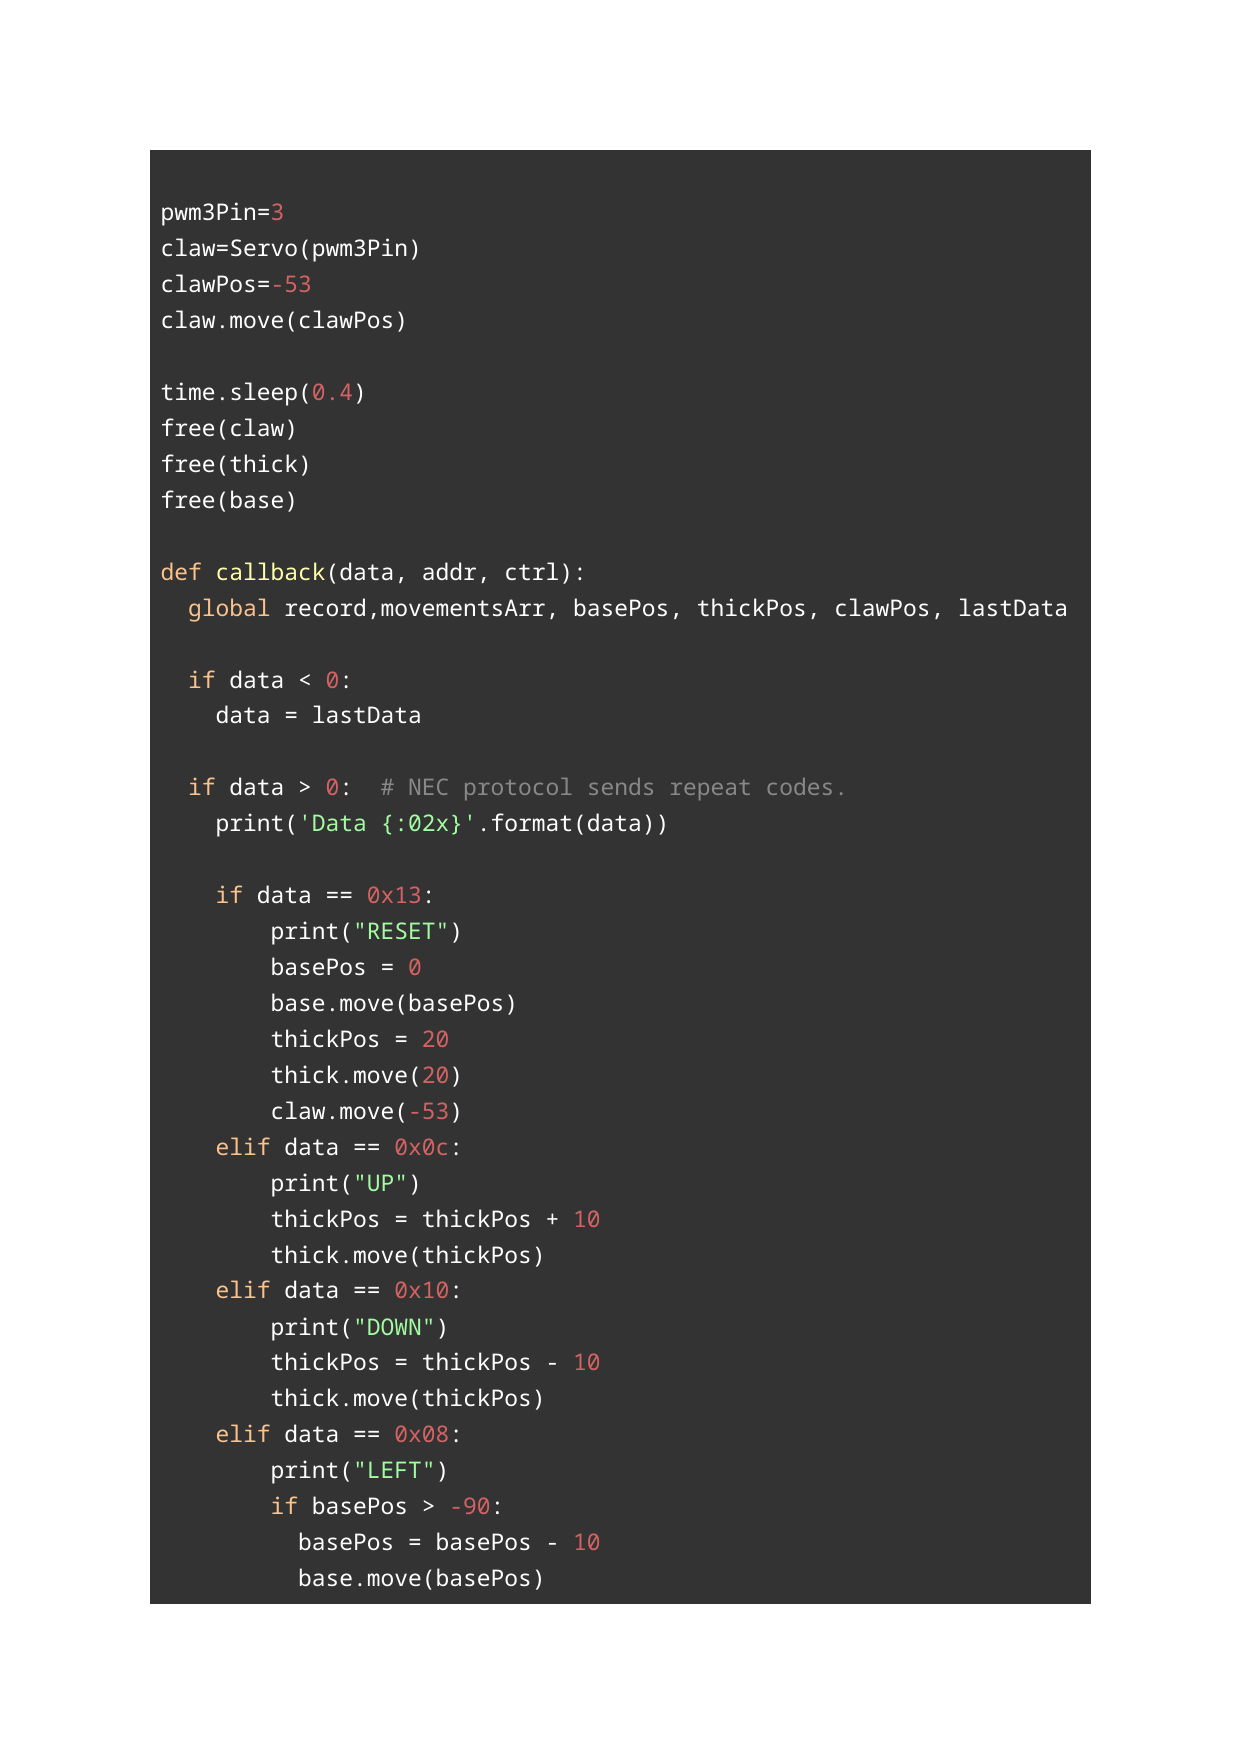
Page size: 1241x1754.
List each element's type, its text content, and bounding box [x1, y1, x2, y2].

table_header pwm3Pin=3 claw=Servo(pwm3Pin) clawPos=-53 claw.move(clawPos) time.sleep(0.4) free(claw) free(thick) free(base) def callback(data, addr, ctrl): global record,movementsArr, basePos, thickPos, clawPos, lastData if data < 0: data = lastData if data > 0: # NEC protocol sends repeat codes. print('Data {:02x}'.format(data)) if data == 0x13: print("RESET") basePos = 0 base.move(basePos) thickPos = 20 thick.move(20) claw.move(-53) elif data == 0x0c: print("UP") thickPos = thickPos + 10 thick.move(thickPos) elif data == 0x10: print("DOWN") thickPos = thickPos - 10 thick.move(thickPos) elif data == 0x08: print("LEFT") if basePos > -90: basePos = basePos - 10 base.move(basePos) [150, 150, 1091, 1604]
